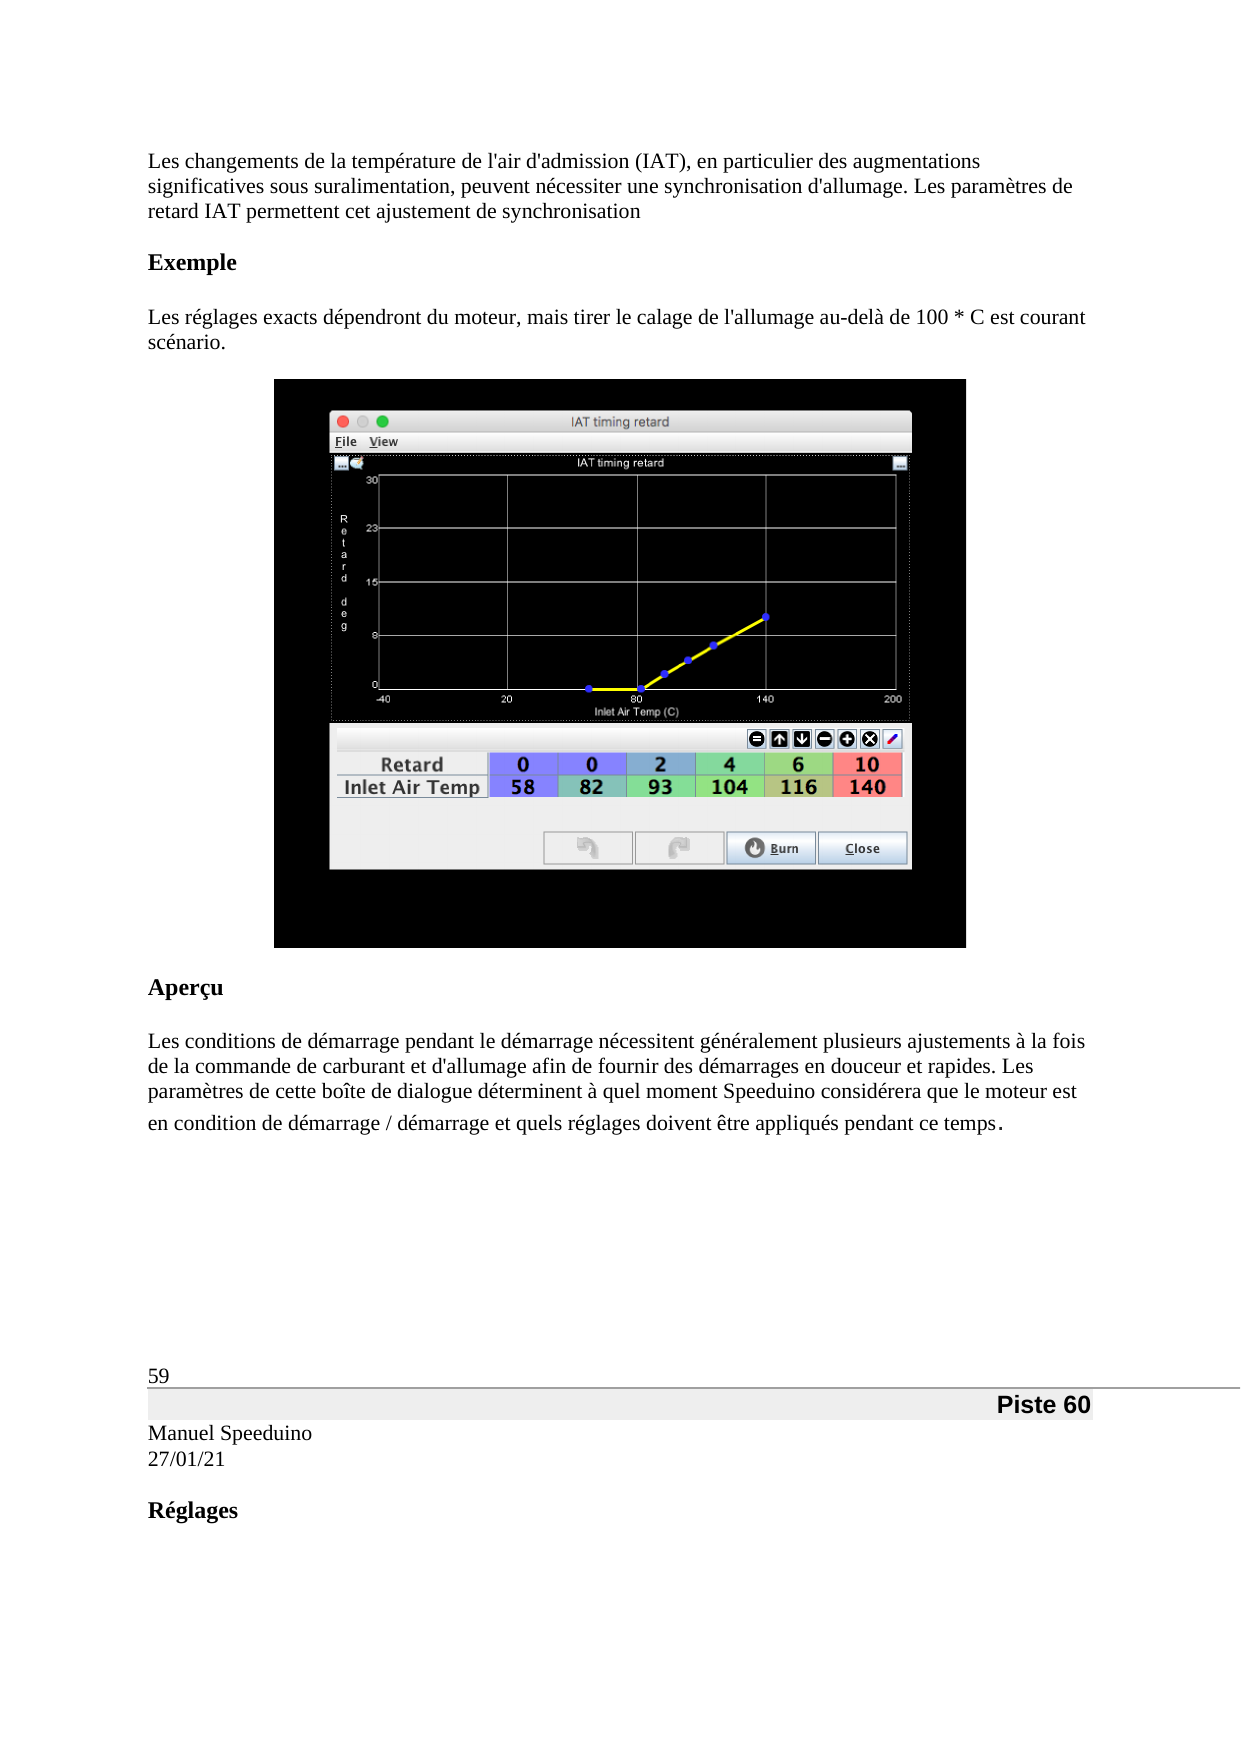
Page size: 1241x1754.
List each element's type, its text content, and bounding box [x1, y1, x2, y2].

text 27/01/21 [148, 1446, 1093, 1471]
text Les réglages exacts dépendront du moteur, mais tirer le calage de l'allumage au-delà de 100 * C est courant [148, 304, 1093, 329]
text Manuel Speeduino [148, 1420, 1093, 1446]
text Aperçu [148, 972, 1093, 1000]
text Les changements de la température de l'air d'admission (IAT), en particulier des augmentations significatives sous suralimentation, peuvent nécessiter une synchronisation d'allumage. Les paramètres de retard IAT permettent cet ajustement de synchronisation [148, 148, 1093, 223]
text 59 [148, 1363, 1093, 1387]
text scénario. [148, 329, 1093, 354]
text Les conditions de démarrage pendant le démarrage nécessitent généralement plusieurs ajustements à la fois de la commande de carburant et d'allumage afin de fournir des démarrages en douceur et rapides. Les paramètres de cette boîte de dialogue déterminent à quel moment Speeduino considérera que le moteur est en condition de démarrage / démarrage et quels réglages doivent être appliqués pendant ce temps. [148, 1028, 1093, 1136]
table_header Piste 60 [148, 1389, 1093, 1420]
text Réglages [148, 1496, 1093, 1523]
text Exemple [148, 248, 1093, 276]
